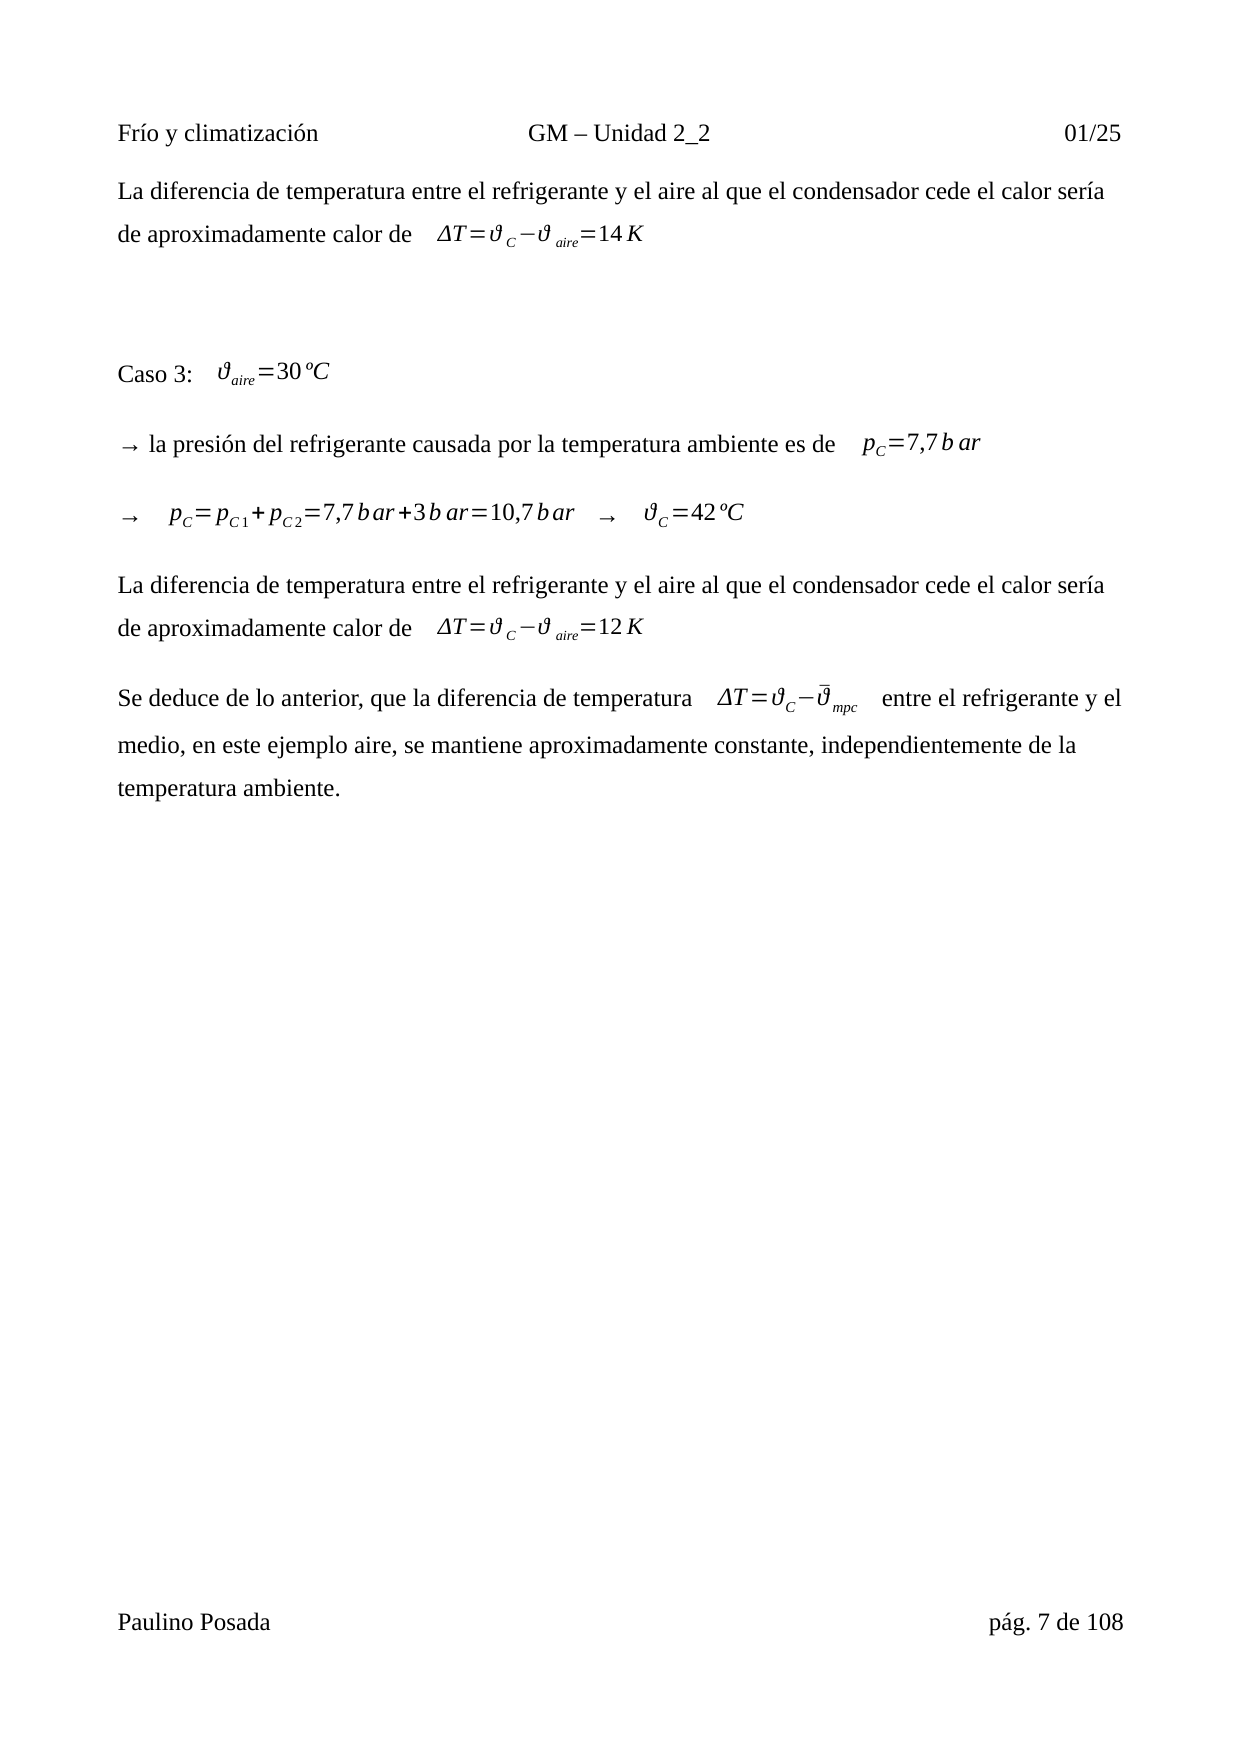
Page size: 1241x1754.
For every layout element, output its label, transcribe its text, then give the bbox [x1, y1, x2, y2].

text Se deduce de lo anterior, que la diferencia de temperatura entre el refrigerante y el medio, en este ejemplo aire, se mantiene aproximadamente constante, independientemente de la temperatura ambiente. [117, 683, 1123, 802]
text La diferencia de temperatura entre el refrigerante y el aire al que el condensador cede el calor sería de aproximadamente calor de [117, 570, 1123, 643]
text → → [117, 499, 1123, 530]
text La diferencia de temperatura entre el refrigerante y el aire al que el condensador cede el calor sería de aproximadamente calor de [117, 176, 1123, 250]
text → la presión del refrigerante causada por la temperatura ambiente es de [117, 428, 1123, 460]
text Caso 3: [117, 358, 1123, 389]
